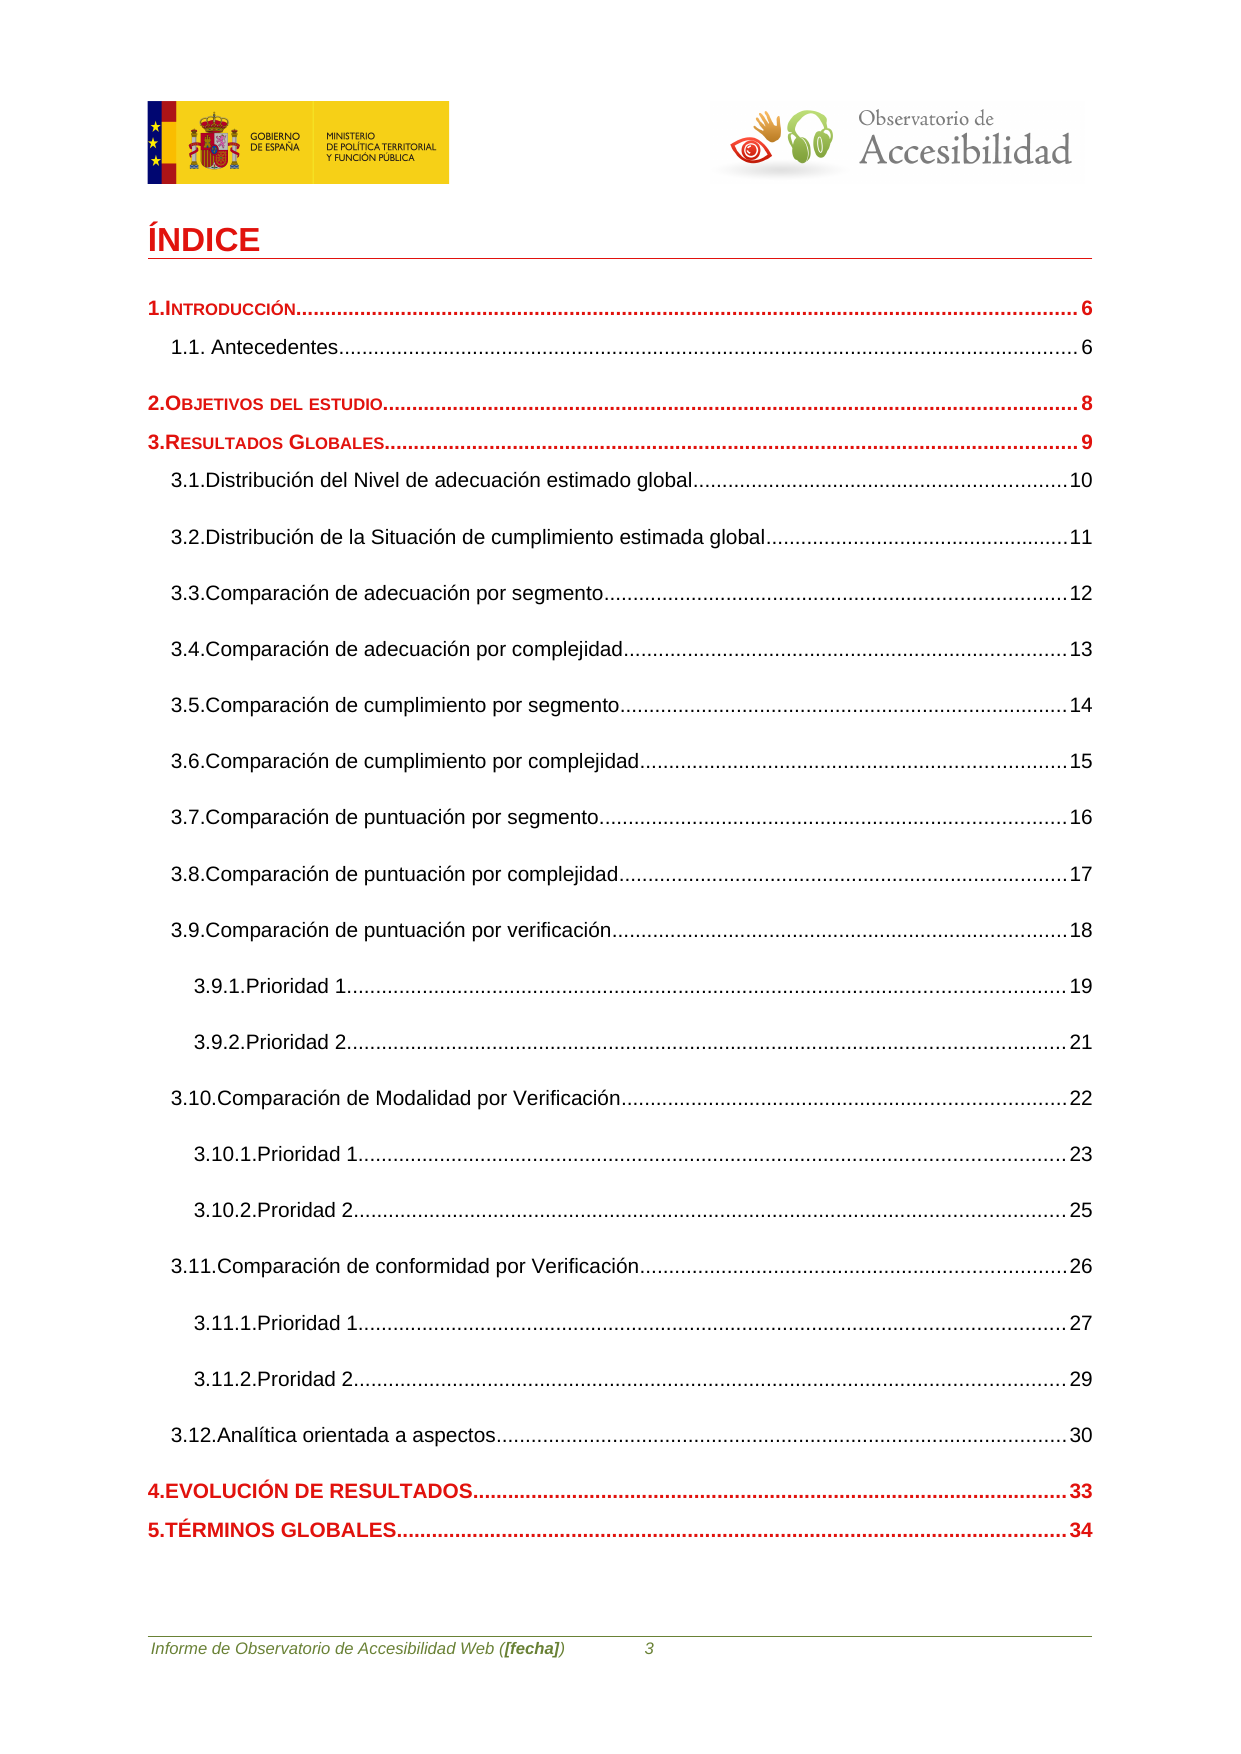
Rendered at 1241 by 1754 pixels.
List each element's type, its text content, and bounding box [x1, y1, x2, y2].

text 3.6.Comparación de cumplimiento por complejidad 15 [171, 749, 1092, 773]
text 3.8.Comparación de puntuación por complejidad 17 [171, 861, 1092, 885]
text 3.9.2.Prioridad 2 21 [193, 1030, 1092, 1054]
text 3.4.Comparación de adecuación por complejidad 13 [171, 637, 1092, 661]
text 3.7.Comparación de puntuación por segmento 16 [171, 805, 1092, 829]
text 3.12.Analítica orientada a aspectos 30 [171, 1423, 1092, 1447]
text 3.5.Comparación de cumplimiento por segmento 14 [171, 693, 1092, 717]
text 3.2.Distribución de la Situación de cumplimiento estimada global 11 [171, 524, 1092, 548]
text 1.1. Antecedentes 6 [171, 334, 1092, 358]
text 3.1.Distribución del Nivel de adecuación estimado global 10 [171, 468, 1092, 492]
text 3.10.2.Proridad 2 25 [193, 1198, 1092, 1222]
text 3.10.1.Prioridad 1 23 [193, 1142, 1092, 1166]
text 3.9.Comparación de puntuación por verificación 18 [171, 917, 1092, 941]
text 3.3.Comparación de adecuación por segmento 12 [171, 581, 1092, 604]
text 2.Objetivos del estudio 8 [148, 391, 1092, 414]
text 3.11.2.Proridad 2 29 [193, 1367, 1092, 1391]
text 3.11.Comparación de conformidad por Verificación 26 [171, 1254, 1092, 1278]
text 3.Resultados Globales 9 [148, 429, 1092, 453]
text 3.9.1.Prioridad 1 19 [193, 974, 1092, 998]
text Índice [148, 220, 1092, 258]
picture [147, 101, 450, 184]
text 4.EVOLUCIÓN DE RESULTADOS 33 [148, 1479, 1092, 1503]
text 1.Introducción 6 [148, 296, 1092, 319]
text 5.TÉRMINOS GLOBALES 34 [148, 1518, 1092, 1542]
text 3.10.Comparación de Modalidad por Verificación 22 [171, 1086, 1092, 1110]
text 3.11.1.Prioridad 1 27 [193, 1311, 1092, 1334]
picture [710, 101, 1086, 184]
